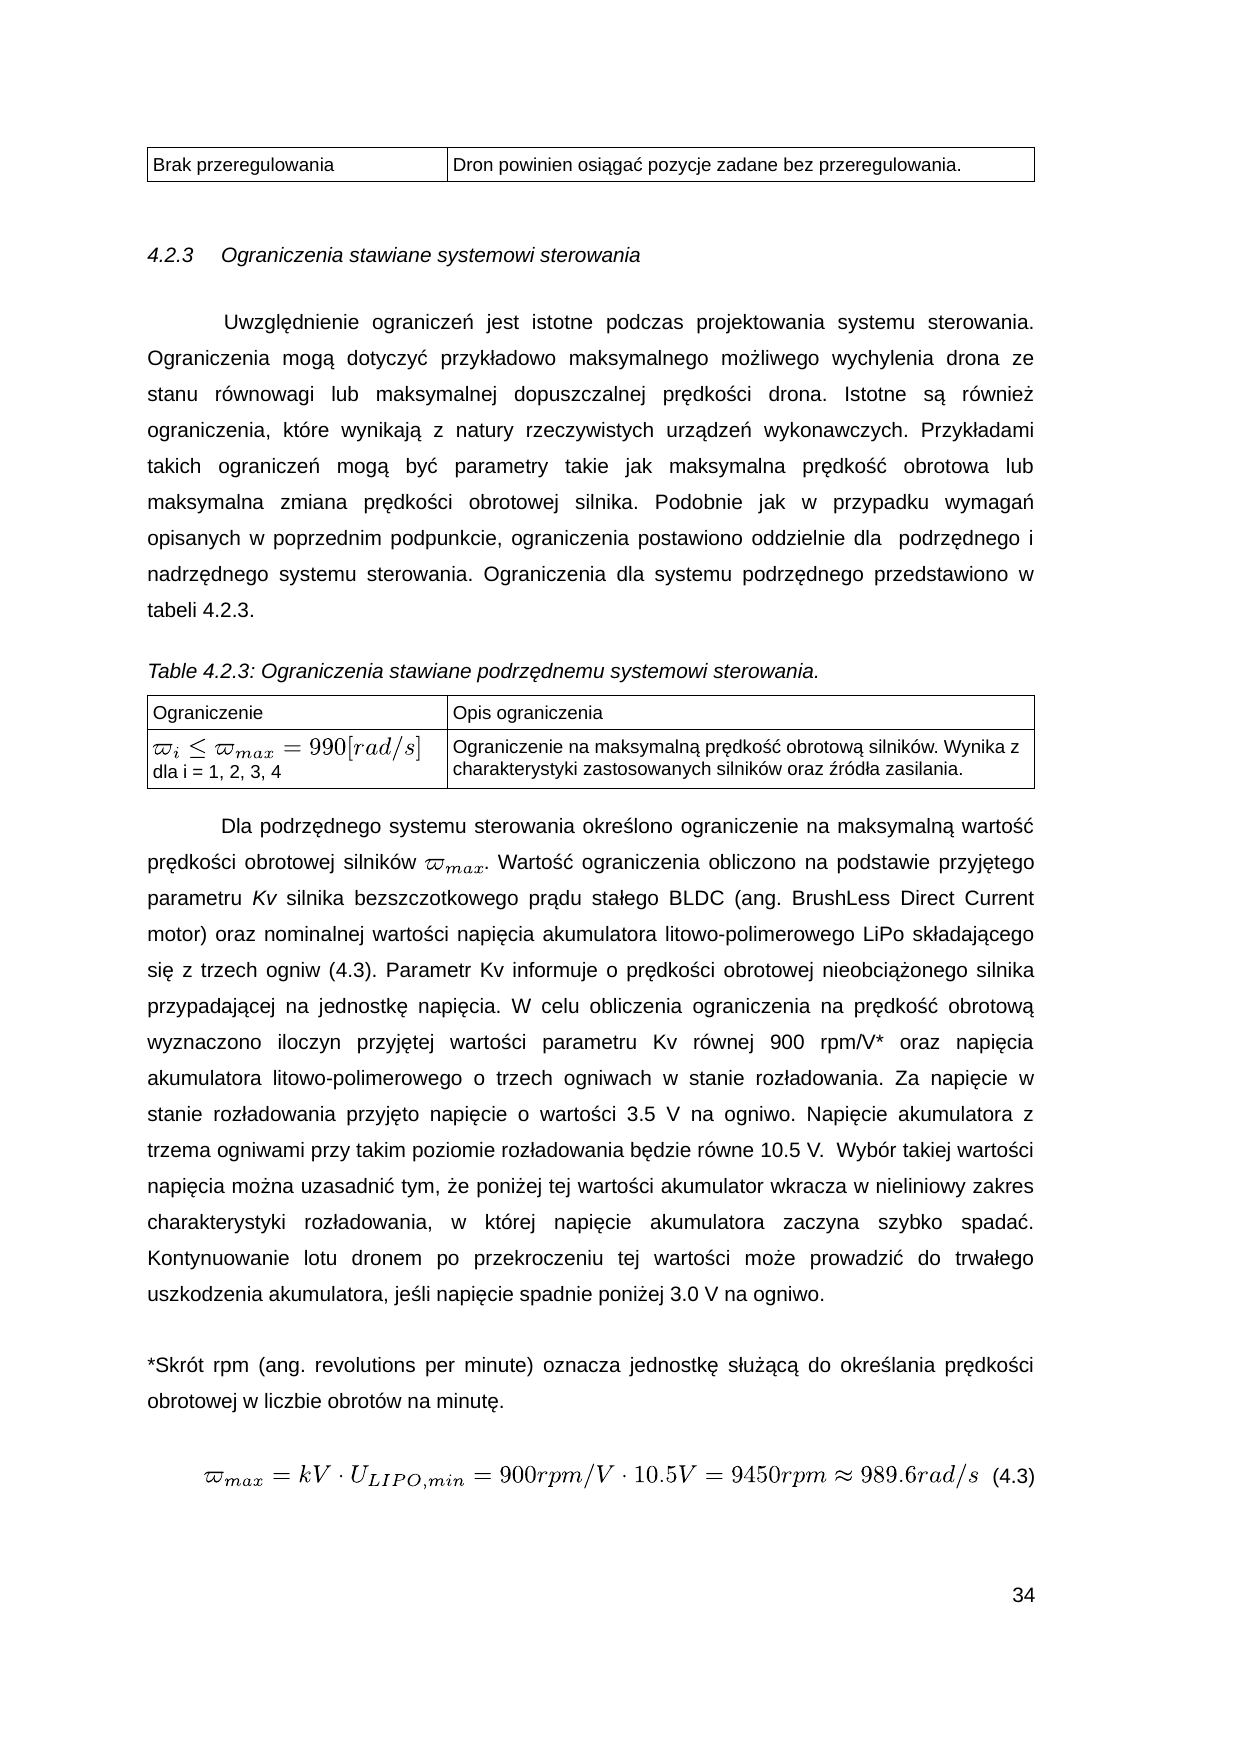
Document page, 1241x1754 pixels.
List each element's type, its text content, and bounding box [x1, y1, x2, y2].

table_cell Dron powinien osiągać pozycje zadane bez przeregulowania. [448, 148, 1034, 181]
text [147, 1463, 593, 1489]
text Table 4.2.3: Ograniczenia stawiane podrzędnemu systemowi sterowania. [147, 659, 1035, 683]
table_header Opis ograniczenia [448, 696, 1034, 729]
table_cell Brak przeregulowania [148, 148, 447, 181]
text *Skrót rpm (ang. revolutions per minute) oznacza jednostkę służącą do określania prędkości obrotowej w liczbie obrotów na minutę. [147, 1353, 1035, 1413]
text (4.3) [966, 1463, 1035, 1489]
table_cell dla i = 1, 2, 3, 4 [148, 730, 447, 788]
text Uwzględnienie ograniczeń jest istotne podczas projektowania systemu sterowania. Ograniczenia mogą dotyczyć przykładowo maksymalnego możliwego wychylenia drona ze stanu równowagi lub maksymalnej dopuszczalnej prędkości drona. Istotne są również ograniczenia, które wynikają z natury rzeczywistych urządzeń wykonawczych. Przykładami takich ograniczeń mogą być parametry takie jak maksymalna prędkość obrotowa lub maksymalna zmiana prędkości obrotowej silnika. Podobnie jak w przypadku wymagań opisanych w poprzednim podpunkcie, ograniczenia postawiono oddzielnie dla podrzędnego i nadrzędnego systemu sterowania. Ograniczenia dla systemu podrzędnego przedstawiono w tabeli 4.2.3. [147, 310, 1035, 622]
text Dla podrzędnego systemu sterowania określono ograniczenie na maksymalną wartość prędkości obrotowej silników . Wartość ograniczenia obliczono na podstawie przyjętego parametru Kv silnika bezszczotkowego prądu stałego BLDC (ang. BrushLess Direct Current motor) oraz nominalnej wartości napięcia akumulatora litowo-polimerowego LiPo składającego się z trzech ogniw (4.3). Parametr Kv informuje o prędkości obrotowej nieobciążonego silnika przypadającej na jednostkę napięcia. W celu obliczenia ograniczenia na prędkość obrotową wyznaczono iloczyn przyjętej wartości parametru Kv równej 900 rpm/V* oraz napięcia akumulatora litowo-polimerowego o trzech ogniwach w stanie rozładowania. Za napięcie w stanie rozładowania przyjęto napięcie o wartości 3.5 V na ogniwo. Napięcie akumulatora z trzema ogniwami przy takim poziomie rozładowania będzie równe 10.5 V. Wybór takiej wartości napięcia można uzasadnić tym, że poniżej tej wartości akumulator wkracza w nieliniowy zakres charakterystyki rozładowania, w której napięcie akumulatora zaczyna szybko spadać. Kontynuowanie lotu dronem po przekroczeniu tej wartości może prowadzić do trwałego uszkodzenia akumulatora, jeśli napięcie spadnie poniżej 3.0 V na ogniwo. [147, 814, 1035, 1305]
table_cell Ograniczenie na maksymalną prędkość obrotową silników. Wynika z charakterystyki zastosowanych silników oraz źródła zasilania. [448, 730, 1034, 788]
subtitle Ograniczenia stawiane systemowi sterowania [147, 243, 1035, 267]
table_header Ograniczenie [148, 696, 447, 729]
